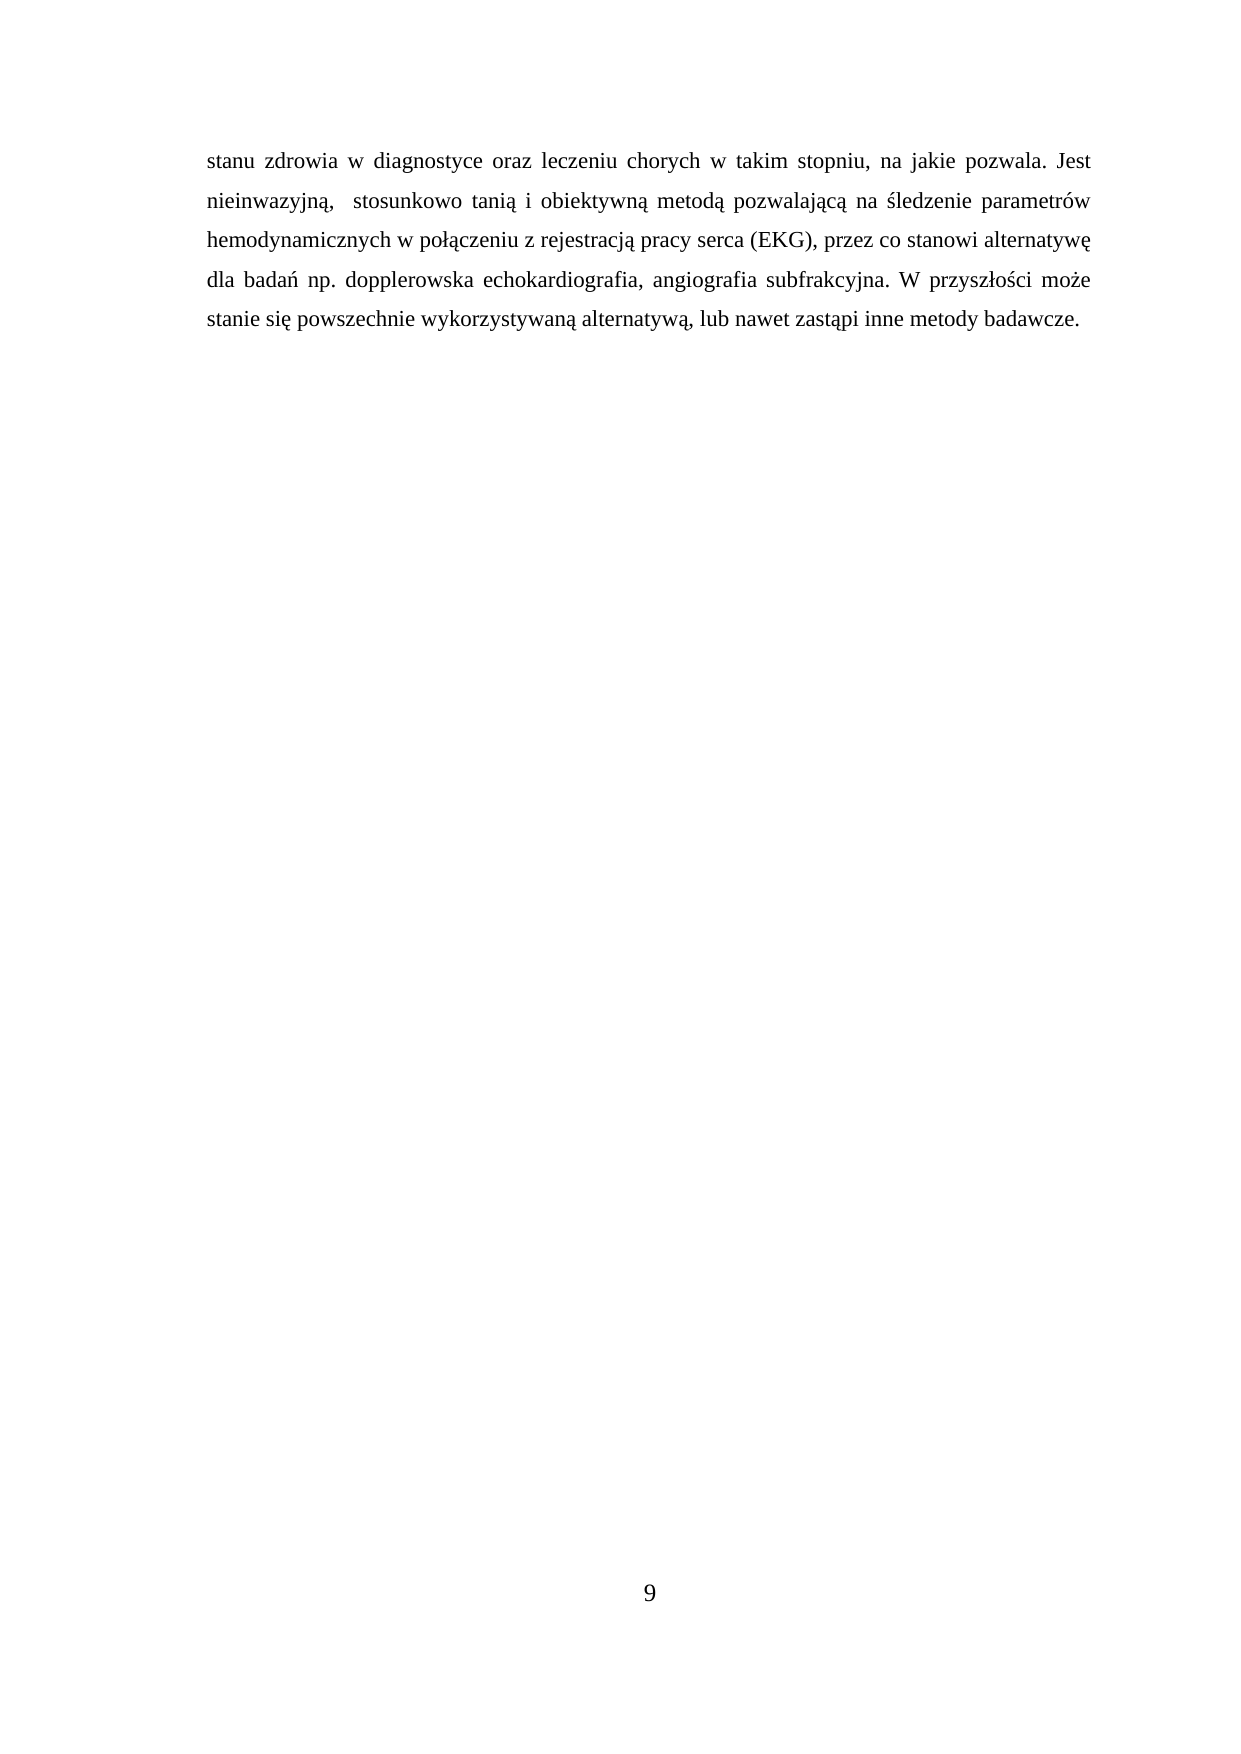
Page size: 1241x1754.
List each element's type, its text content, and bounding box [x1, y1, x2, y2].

text stanu zdrowia w diagnostyce oraz leczeniu chorych w takim stopniu, na jakie pozwala. Jest nieinwazyjną, stosunkowo tanią i obiektywną metodą pozwalającą na śledzenie parametrów hemodynamicznych w połączeniu z rejestracją pracy serca (EKG), przez co stanowi alternatywę dla badań np. dopplerowska echokardiografia, angiografia subfrakcyjna. W przyszłości może stanie się powszechnie wykorzystywaną alternatywą, lub nawet zastąpi inne metody badawcze. [207, 148, 1093, 332]
